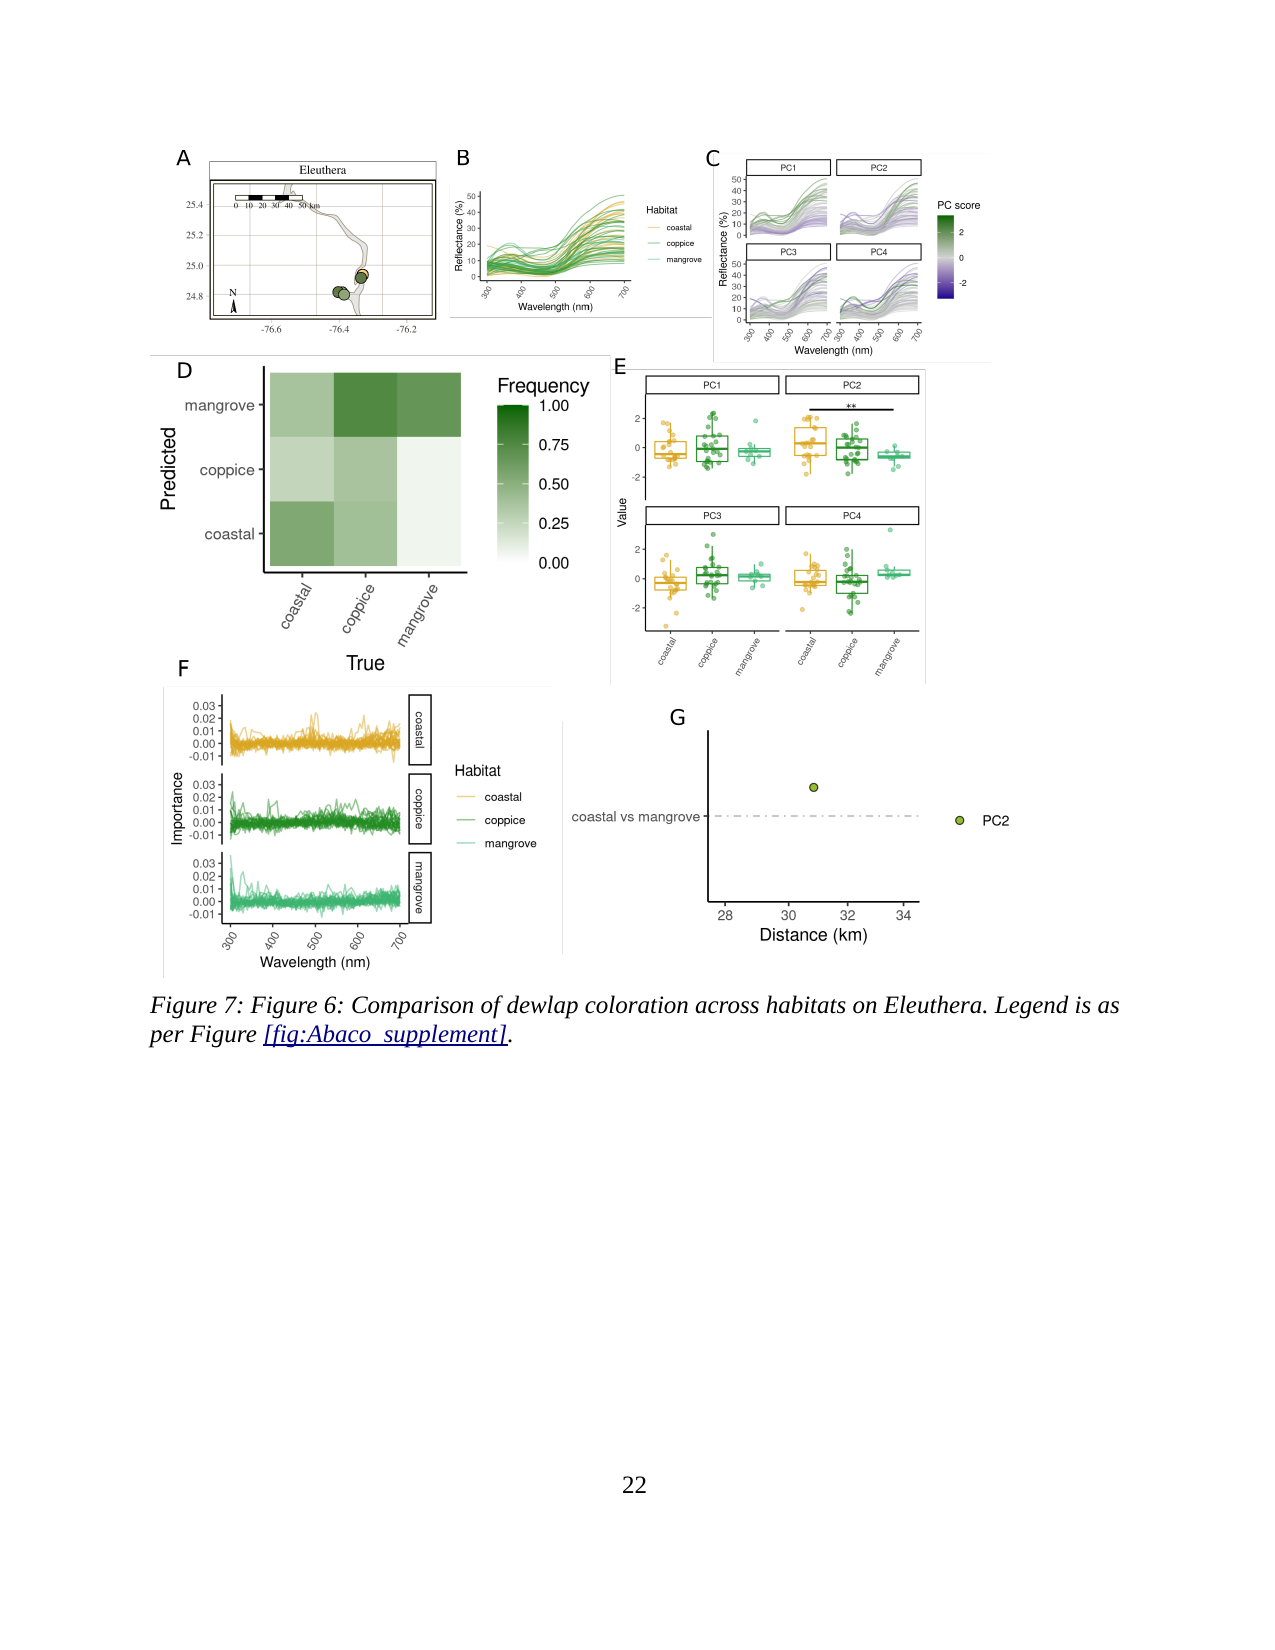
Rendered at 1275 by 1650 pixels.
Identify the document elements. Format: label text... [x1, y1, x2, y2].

picture [150, 150, 1027, 978]
text Figure 7: Figure 6: Comparison of dewlap coloration across habitats on Eleuthera. Legend is as per Figure [fig:Abaco_supplement]. [150, 990, 1125, 1048]
